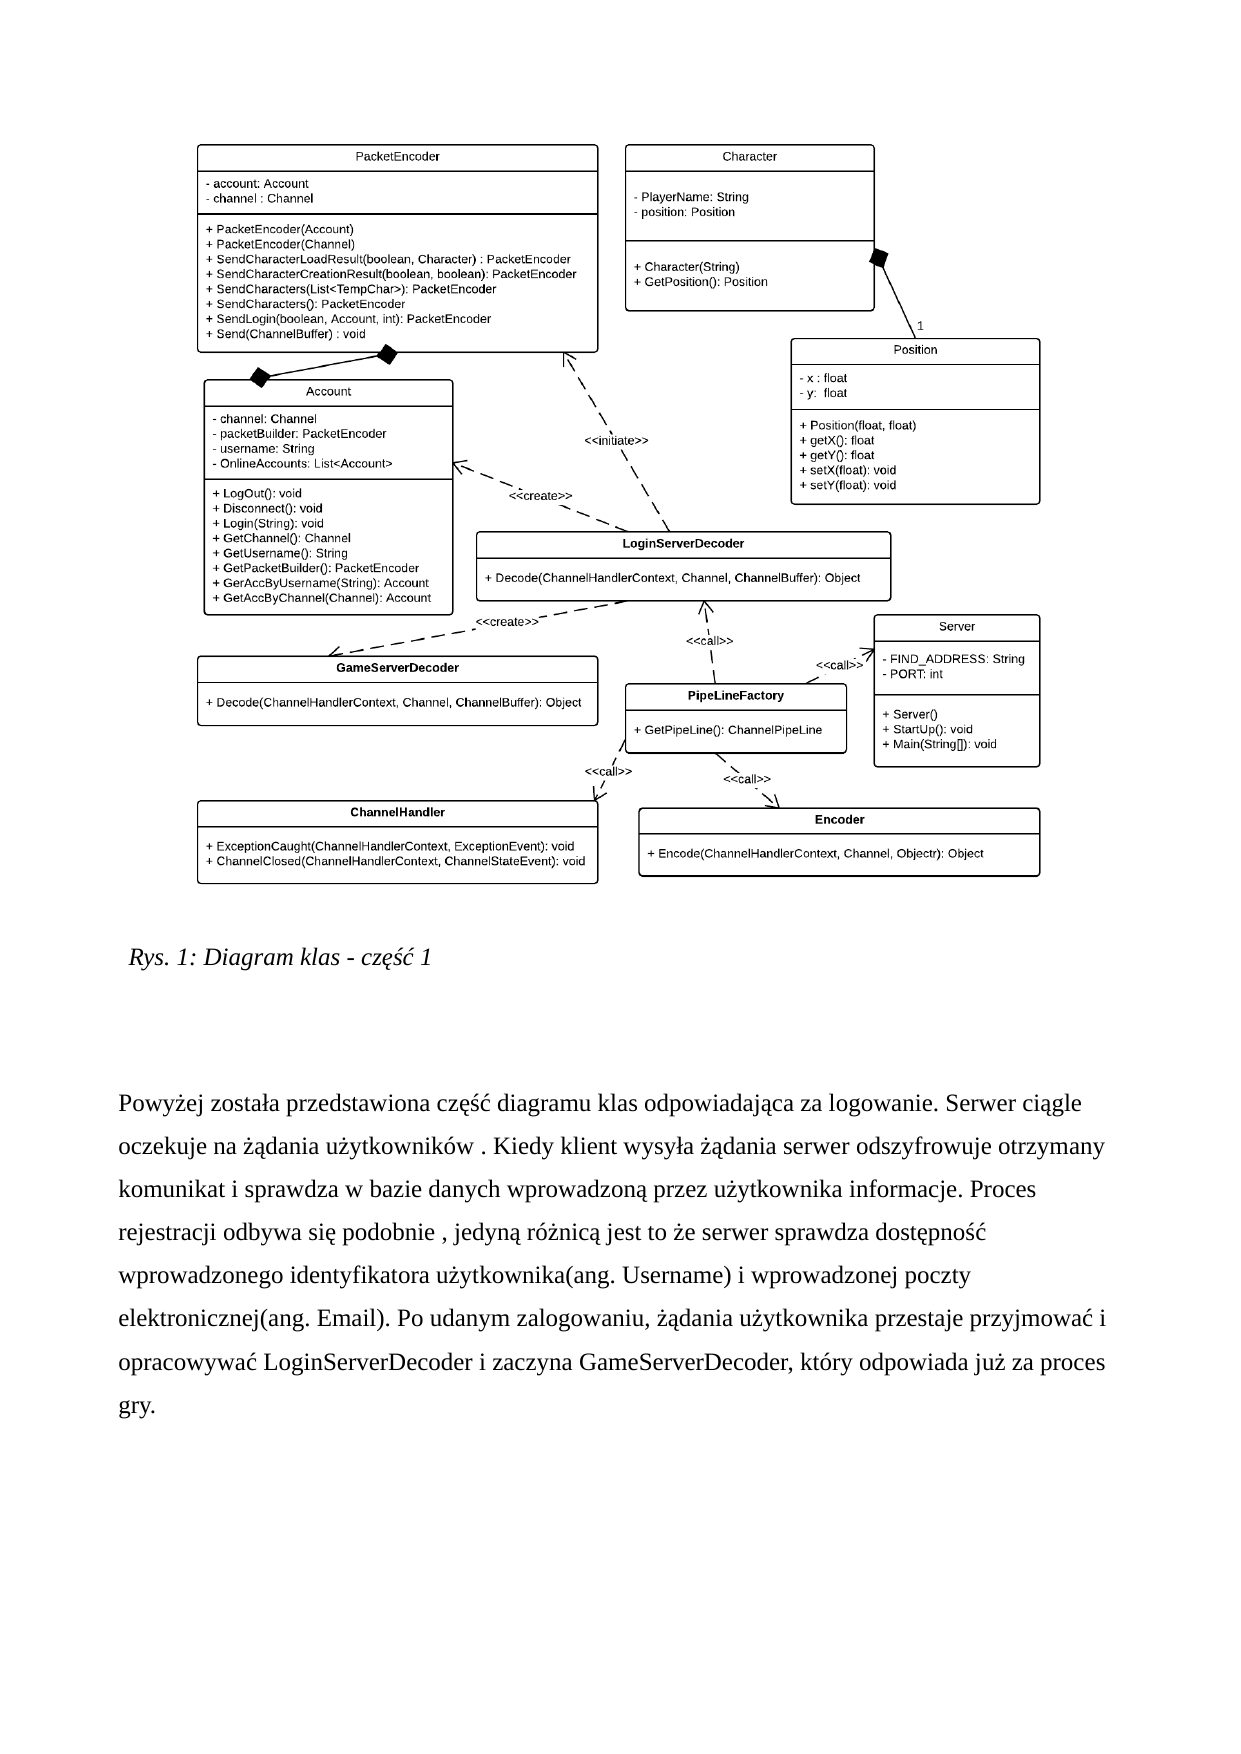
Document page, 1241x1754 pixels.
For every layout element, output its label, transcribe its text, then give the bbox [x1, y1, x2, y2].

picture [128, 130, 1112, 942]
text Rys. 1: Diagram klas - część 1 [128, 942, 1112, 971]
text Powyżej została przedstawiona część diagramu klas odpowiadająca za logowanie. Serwer ciągle oczekuje na żądania użytkowników . Kiedy klient wysyła żądania serwer odszyfrowuje otrzymany komunikat i sprawdza w bazie danych wprowadzoną przez użytkownika informacje. Proces rejestracji odbywa się podobnie , jedyną różnicą jest to że serwer sprawdza dostępność wprowadzonego identyfikatora użytkownika(ang. Username) i wprowadzonej poczty elektronicznej(ang. Email). Po udanym zalogowaniu, żądania użytkownika przestaje przyjmować i opracowywać LoginServerDecoder i zaczyna GameServerDecoder, który odpowiada już za proces gry. [118, 1088, 1122, 1418]
